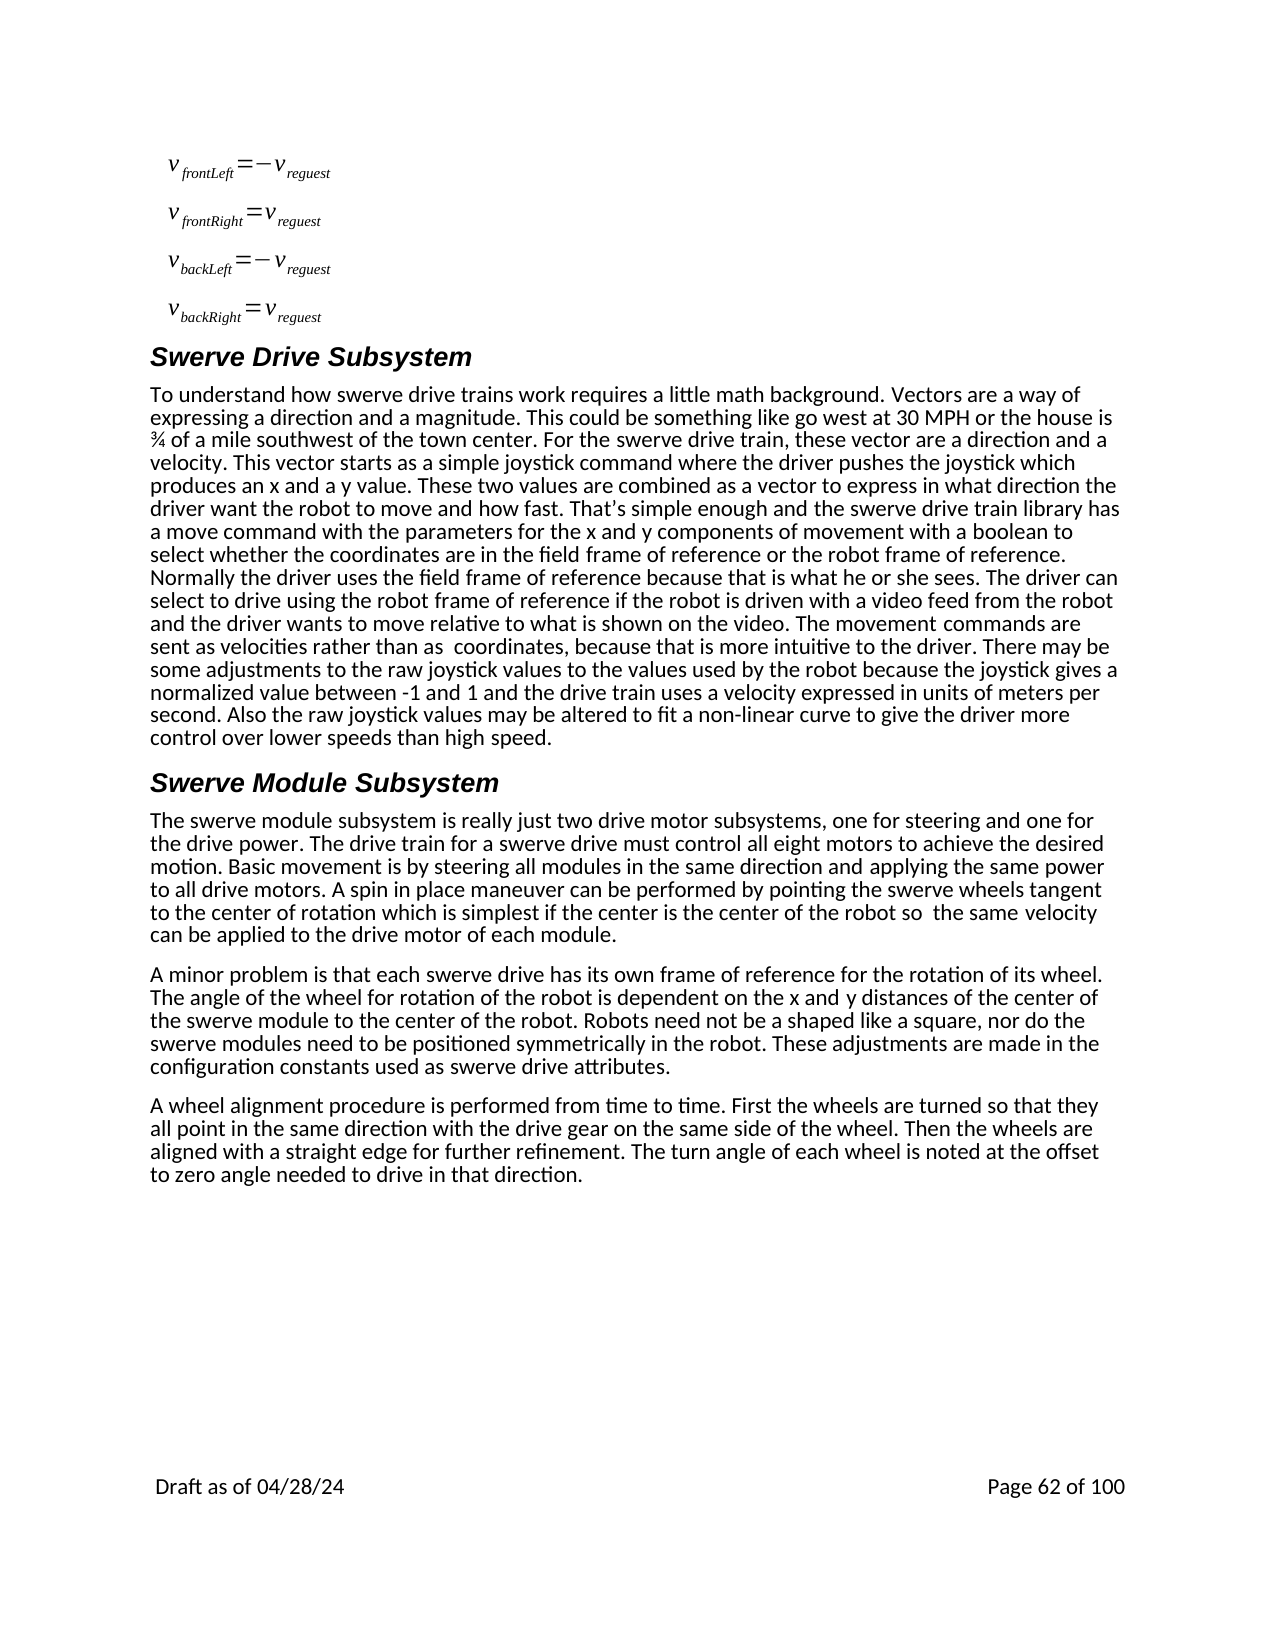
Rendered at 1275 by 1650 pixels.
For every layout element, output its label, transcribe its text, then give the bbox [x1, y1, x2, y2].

text To understand how swerve drive trains work requires a little math background. Vectors are a way of expressing a direction and a magnitude. This could be something like go west at 30 MPH or the house is ¾ of a mile southwest of the town center. For the swerve drive train, these vector are a direction and a velocity. This vector starts as a simple joystick command where the driver pushes the joystick which produces an x and a y value. These two values are combined as a vector to express in what direction the driver want the robot to move and how fast. That’s simple enough and the swerve drive train library has a move command with the parameters for the x and y components of movement with a boolean to select whether the coordinates are in the field frame of reference or the robot frame of reference. Normally the driver uses the field frame of reference because that is what he or she sees. The driver can select to drive using the robot frame of reference if the robot is driven with a video feed from the robot and the driver wants to move relative to what is shown on the video. The movement commands are sent as velocities rather than as coordinates, because that is more intuitive to the driver. There may be some adjustments to the raw joystick values to the values used by the robot because the joystick gives a normalized value between -1 and 1 and the drive train uses a velocity expressed in units of meters per second. Also the raw joystick values may be altered to fit a non-linear curve to give the driver more control over lower speeds than high speed. [150, 385, 1125, 752]
text A minor problem is that each swerve drive has its own frame of reference for the rotation of its wheel. The angle of the wheel for rotation of the robot is dependent on the x and y distances of the center of the swerve module to the center of the robot. Robots need not be a shaped like a square, nor do the swerve modules need to be positioned symmetrically in the robot. These adjustments are made in the configuration constants used as swerve drive attributes. [150, 965, 1125, 1080]
text A wheel alignment procedure is performed from time to time. First the wheels are turned so that they all point in the same direction with the drive gear on the same side of the wheel. Then the wheels are aligned with a straight edge for further refinement. The turn angle of each wheel is noted at the offset to zero angle needed to drive in that direction. [150, 1096, 1125, 1188]
subtitle Swerve Module Subsystem [150, 768, 1125, 798]
text The swerve module subsystem is really just two drive motor subsystems, one for steering and one for the drive power. The drive train for a swerve drive must control all eight motors to achieve the desired motion. Basic movement is by steering all modules in the same direction and applying the same power to all drive motors. A spin in place maneuver can be performed by pointing the swerve wheels tangent to the center of rotation which is simplest if the center is the center of the robot so the same velocity can be applied to the drive motor of each module. [150, 811, 1125, 948]
subtitle Swerve Drive Subsystem [150, 342, 1125, 372]
